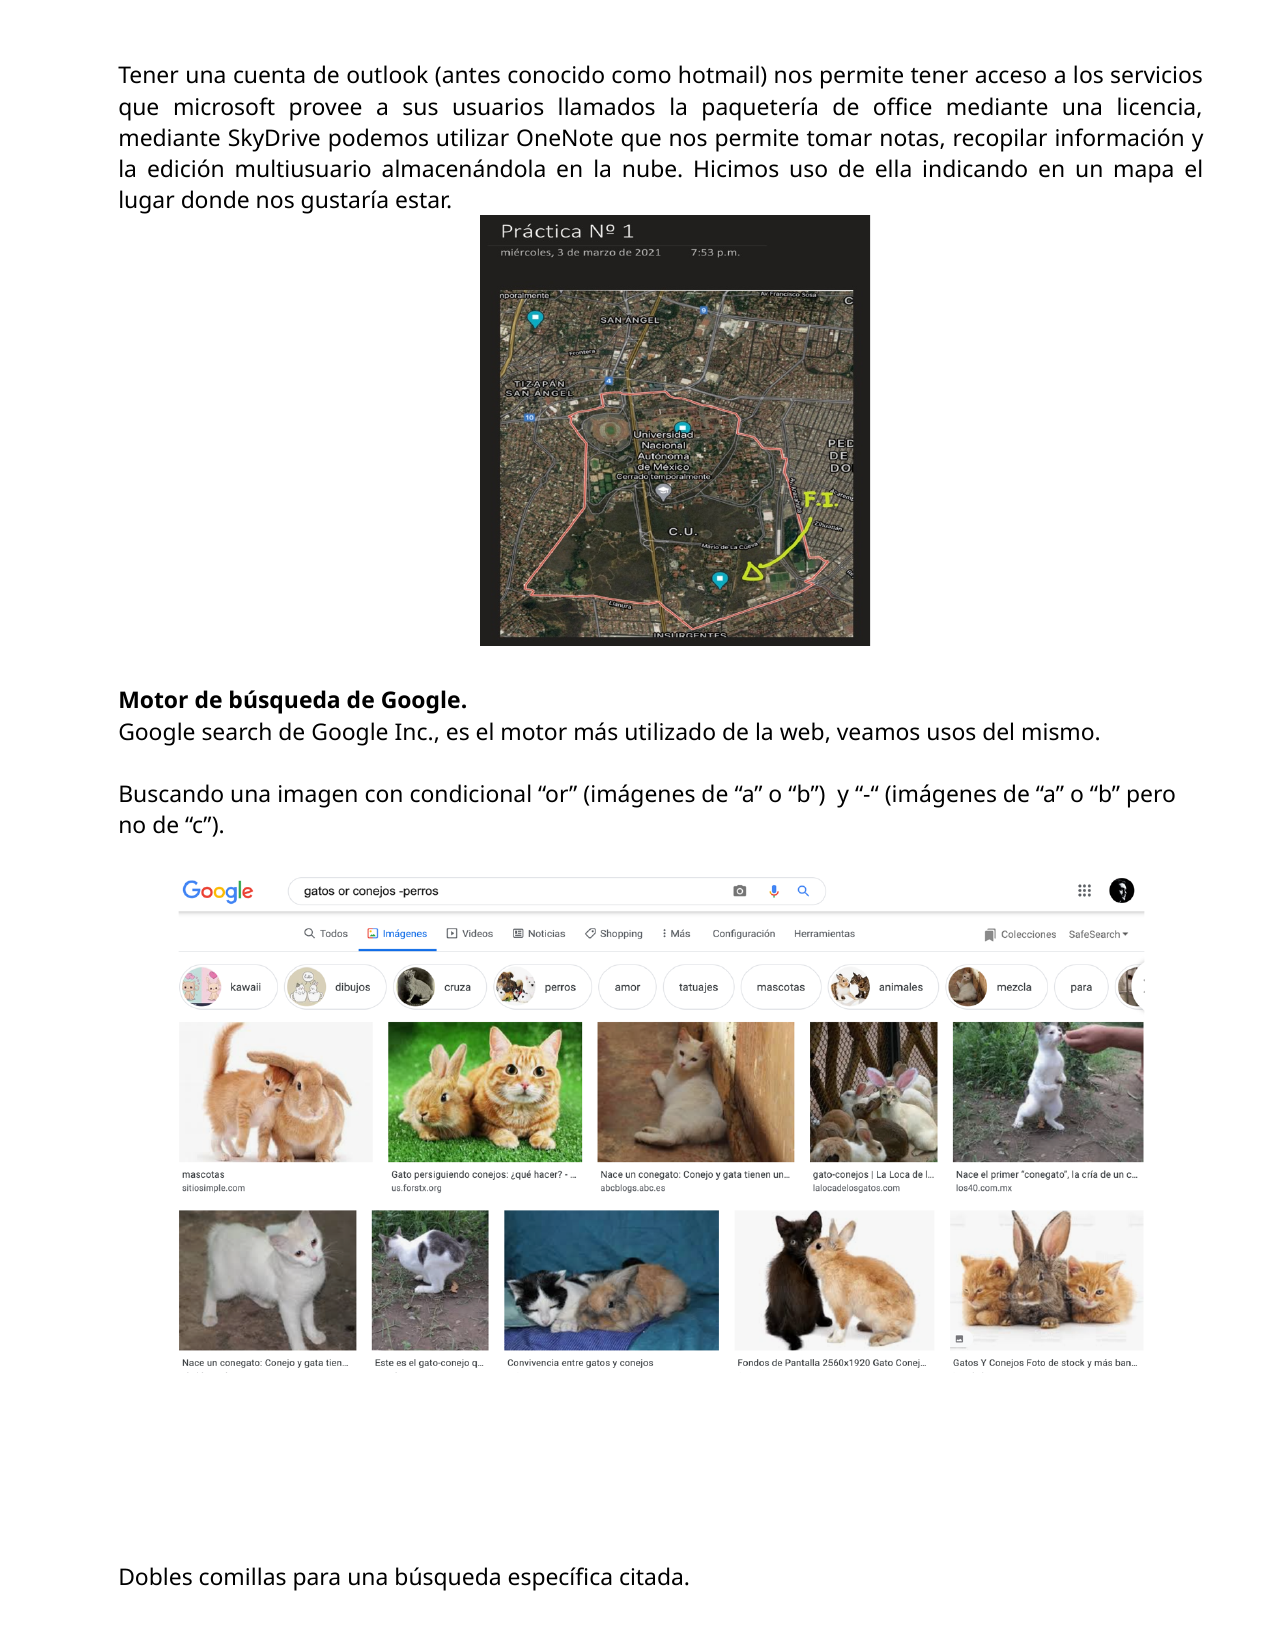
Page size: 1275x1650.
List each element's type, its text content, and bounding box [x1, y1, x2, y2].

text Motor de búsqueda de Google. [118, 684, 1205, 715]
text Tener una cuenta de outlook (antes conocido como hotmail) nos permite tener acceso a los servicios que microsoft provee a sus usuarios llamados la paquetería de office mediante una licencia, mediante SkyDrive podemos utilizar OneNote que nos permite tomar notas, recopilar información y la edición multiusuario almacenándola en la nube. Hicimos uso de ella indicando en un mapa el lugar donde nos gustaría estar. [118, 59, 1205, 215]
text Buscando una imagen con condicional “or” (imágenes de “a” o “b”) y “-“ (imágenes de “a” o “b” pero no de “c”). [118, 778, 1205, 840]
text Google search de Google Inc., es el motor más utilizado de la web, veamos usos del mismo. [118, 715, 1205, 747]
text Dobles comillas para una búsqueda específica citada. [118, 1561, 1205, 1592]
